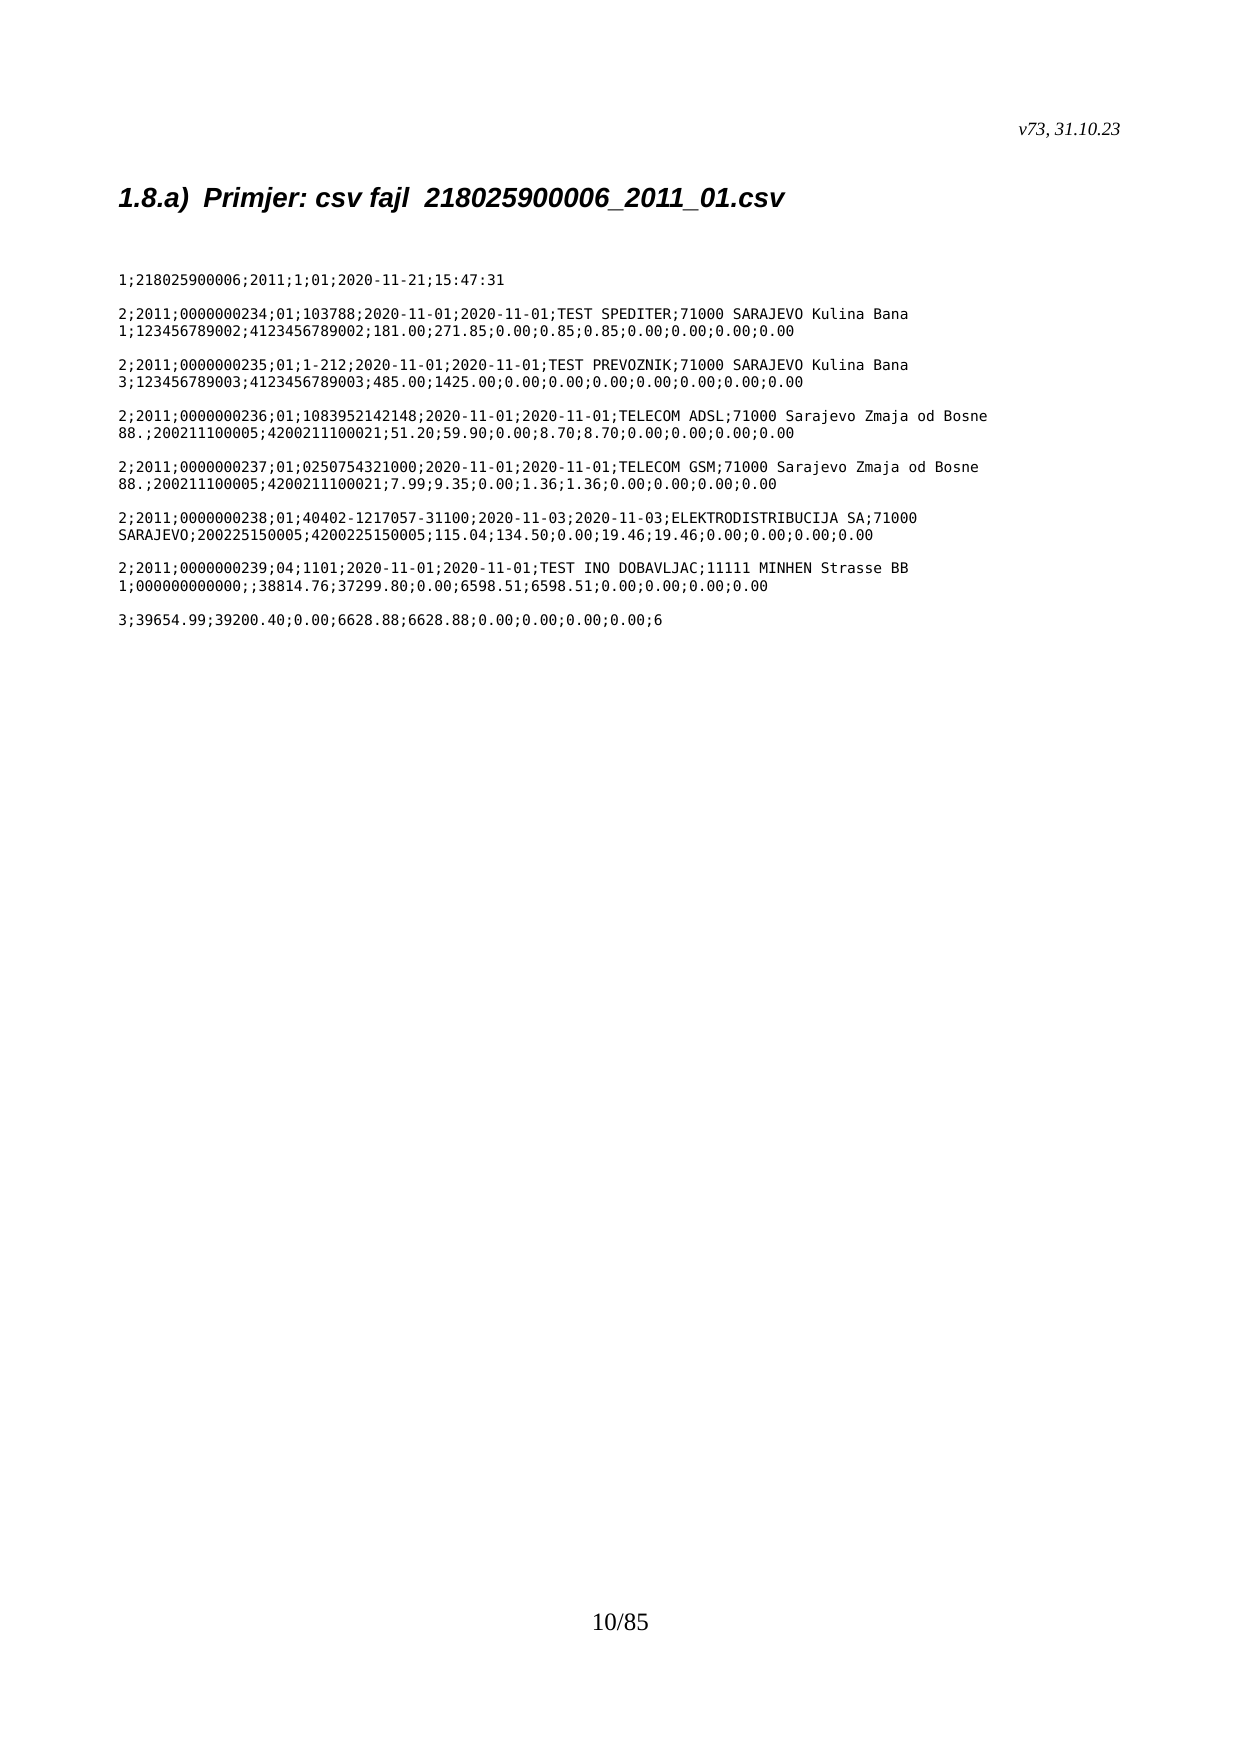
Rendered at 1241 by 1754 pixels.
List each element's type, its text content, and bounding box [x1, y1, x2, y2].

text 2;2011;0000000239;04;1101;2020-11-01;2020-11-01;TEST INO DOBAVLJAC;11111 MINHEN Strasse BB 1;000000000000;;38814.76;37299.80;0.00;6598.51;6598.51;0.00;0.00;0.00;0.00 [118, 560, 1122, 594]
subtitle Primjer: csv fajl 218025900006_2011_01.csv [118, 182, 1122, 213]
text 2;2011;0000000236;01;1083952142148;2020-11-01;2020-11-01;TELECOM ADSL;71000 Sarajevo Zmaja od Bosne 88.;200211100005;4200211100021;51.20;59.90;0.00;8.70;8.70;0.00;0.00;0.00;0.00 [118, 408, 1122, 442]
text 2;2011;0000000235;01;1-212;2020-11-01;2020-11-01;TEST PREVOZNIK;71000 SARAJEVO Kulina Bana 3;123456789003;4123456789003;485.00;1425.00;0.00;0.00;0.00;0.00;0.00;0.00;0.00 [118, 357, 1122, 391]
text 2;2011;0000000234;01;103788;2020-11-01;2020-11-01;TEST SPEDITER;71000 SARAJEVO Kulina Bana 1;123456789002;4123456789002;181.00;271.85;0.00;0.85;0.85;0.00;0.00;0.00;0.00 [118, 306, 1122, 340]
text 3;39654.99;39200.40;0.00;6628.88;6628.88;0.00;0.00;0.00;0.00;6 [118, 611, 1122, 628]
text 2;2011;0000000238;01;40402-1217057-31100;2020-11-03;2020-11-03;ELEKTRODISTRIBUCIJA SA;71000 SARAJEVO;200225150005;4200225150005;115.04;134.50;0.00;19.46;19.46;0.00;0.00;0.00;0.00 [118, 509, 1122, 543]
text 2;2011;0000000237;01;0250754321000;2020-11-01;2020-11-01;TELECOM GSM;71000 Sarajevo Zmaja od Bosne 88.;200211100005;4200211100021;7.99;9.35;0.00;1.36;1.36;0.00;0.00;0.00;0.00 [118, 458, 1122, 492]
text 1;218025900006;2011;1;01;2020-11-21;15:47:31 [118, 272, 1122, 289]
